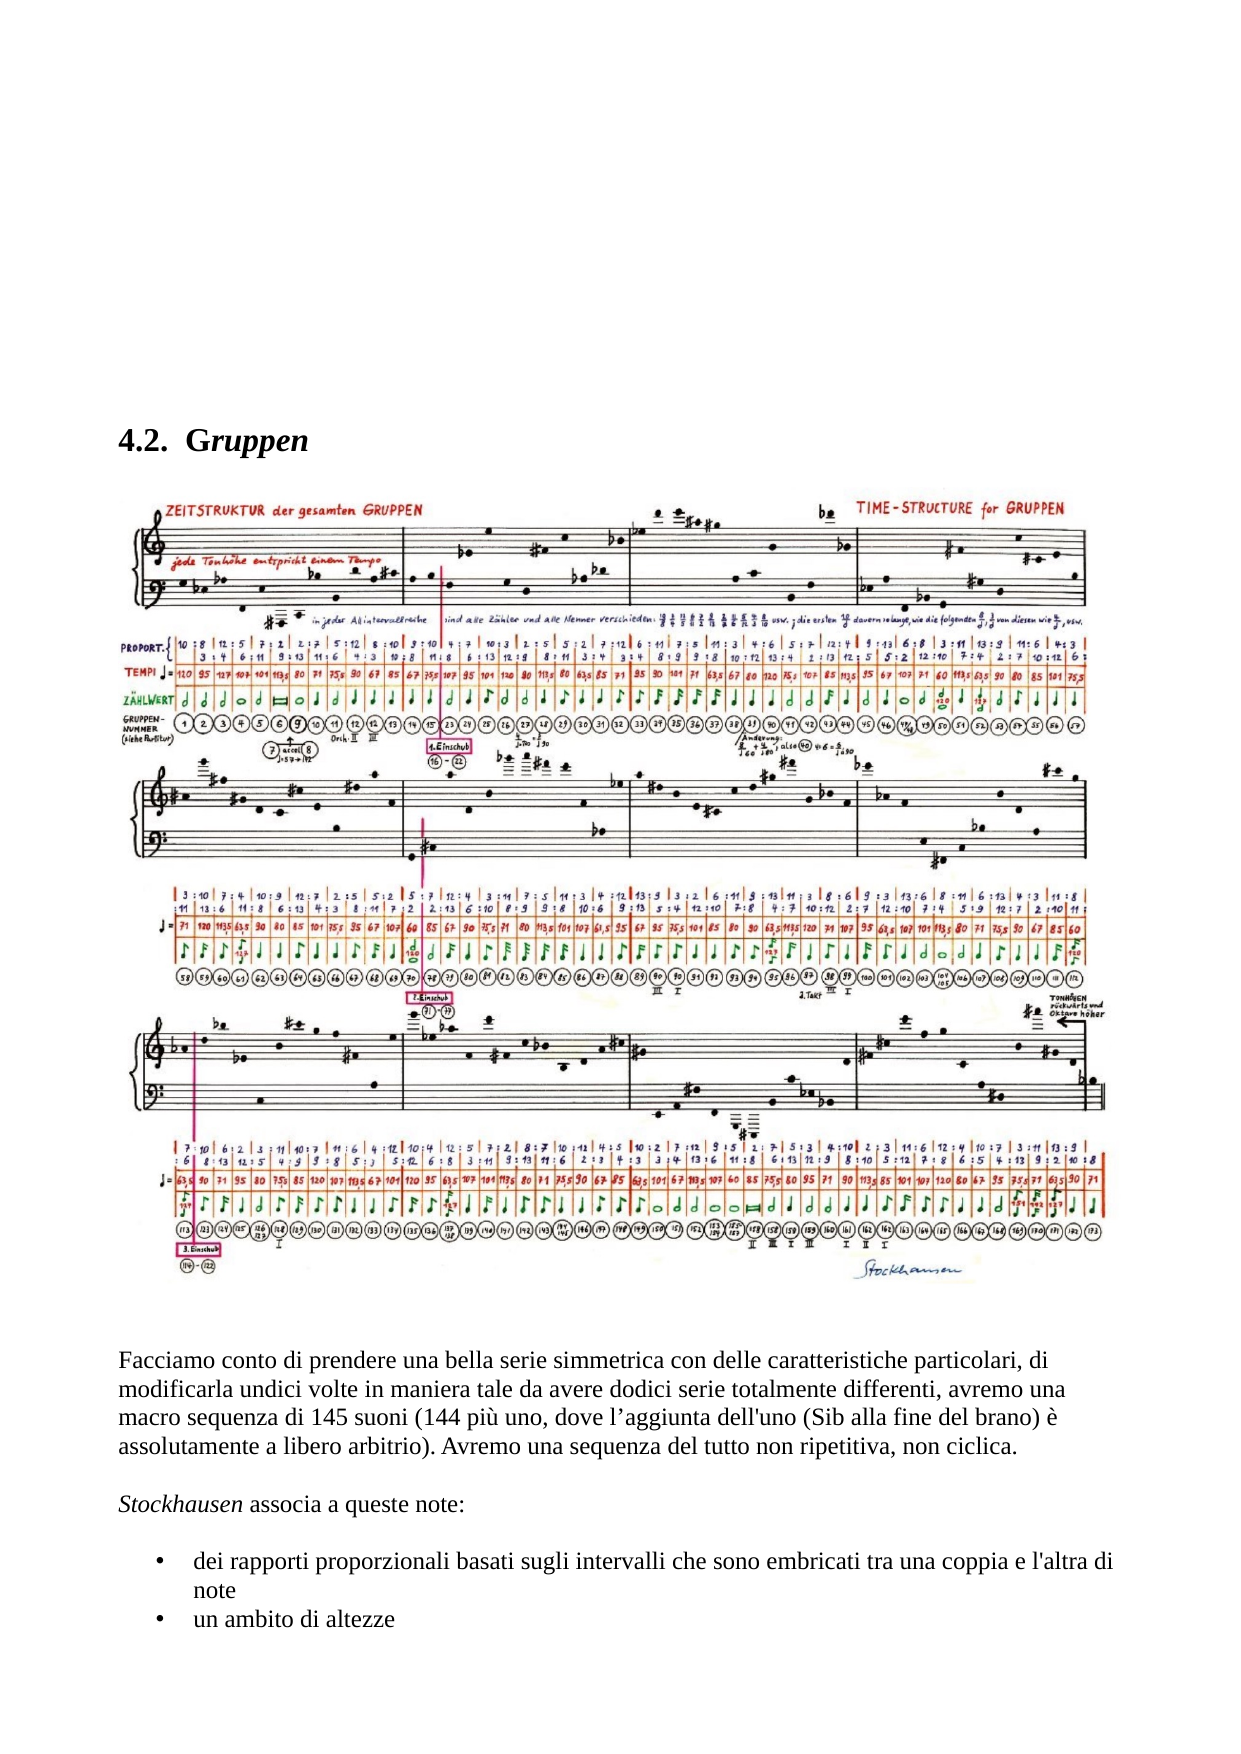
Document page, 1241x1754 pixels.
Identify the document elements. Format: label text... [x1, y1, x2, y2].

list dei rapporti proporzionali basati sugli intervalli che sono embricati tra una coppia e l'altra di note [156, 1546, 1122, 1604]
picture [118, 487, 1123, 1288]
text 4.2. Gruppen [118, 420, 1122, 458]
list un ambito di altezze [156, 1604, 1122, 1632]
text Stockhausen associa a queste note: [118, 1489, 1122, 1517]
text Facciamo conto di prendere una bella serie simmetrica con delle caratteristiche particolari, di modificarla undici volte in maniera tale da avere dodici serie totalmente differenti, avremo una macro sequenza di 145 suoni (144 più uno, dove l’aggiunta dell'uno (Sib alla fine del brano) è assolutamente a libero arbitrio). Avremo una sequenza del tutto non ripetitiva, non ciclica. [118, 1316, 1122, 1460]
